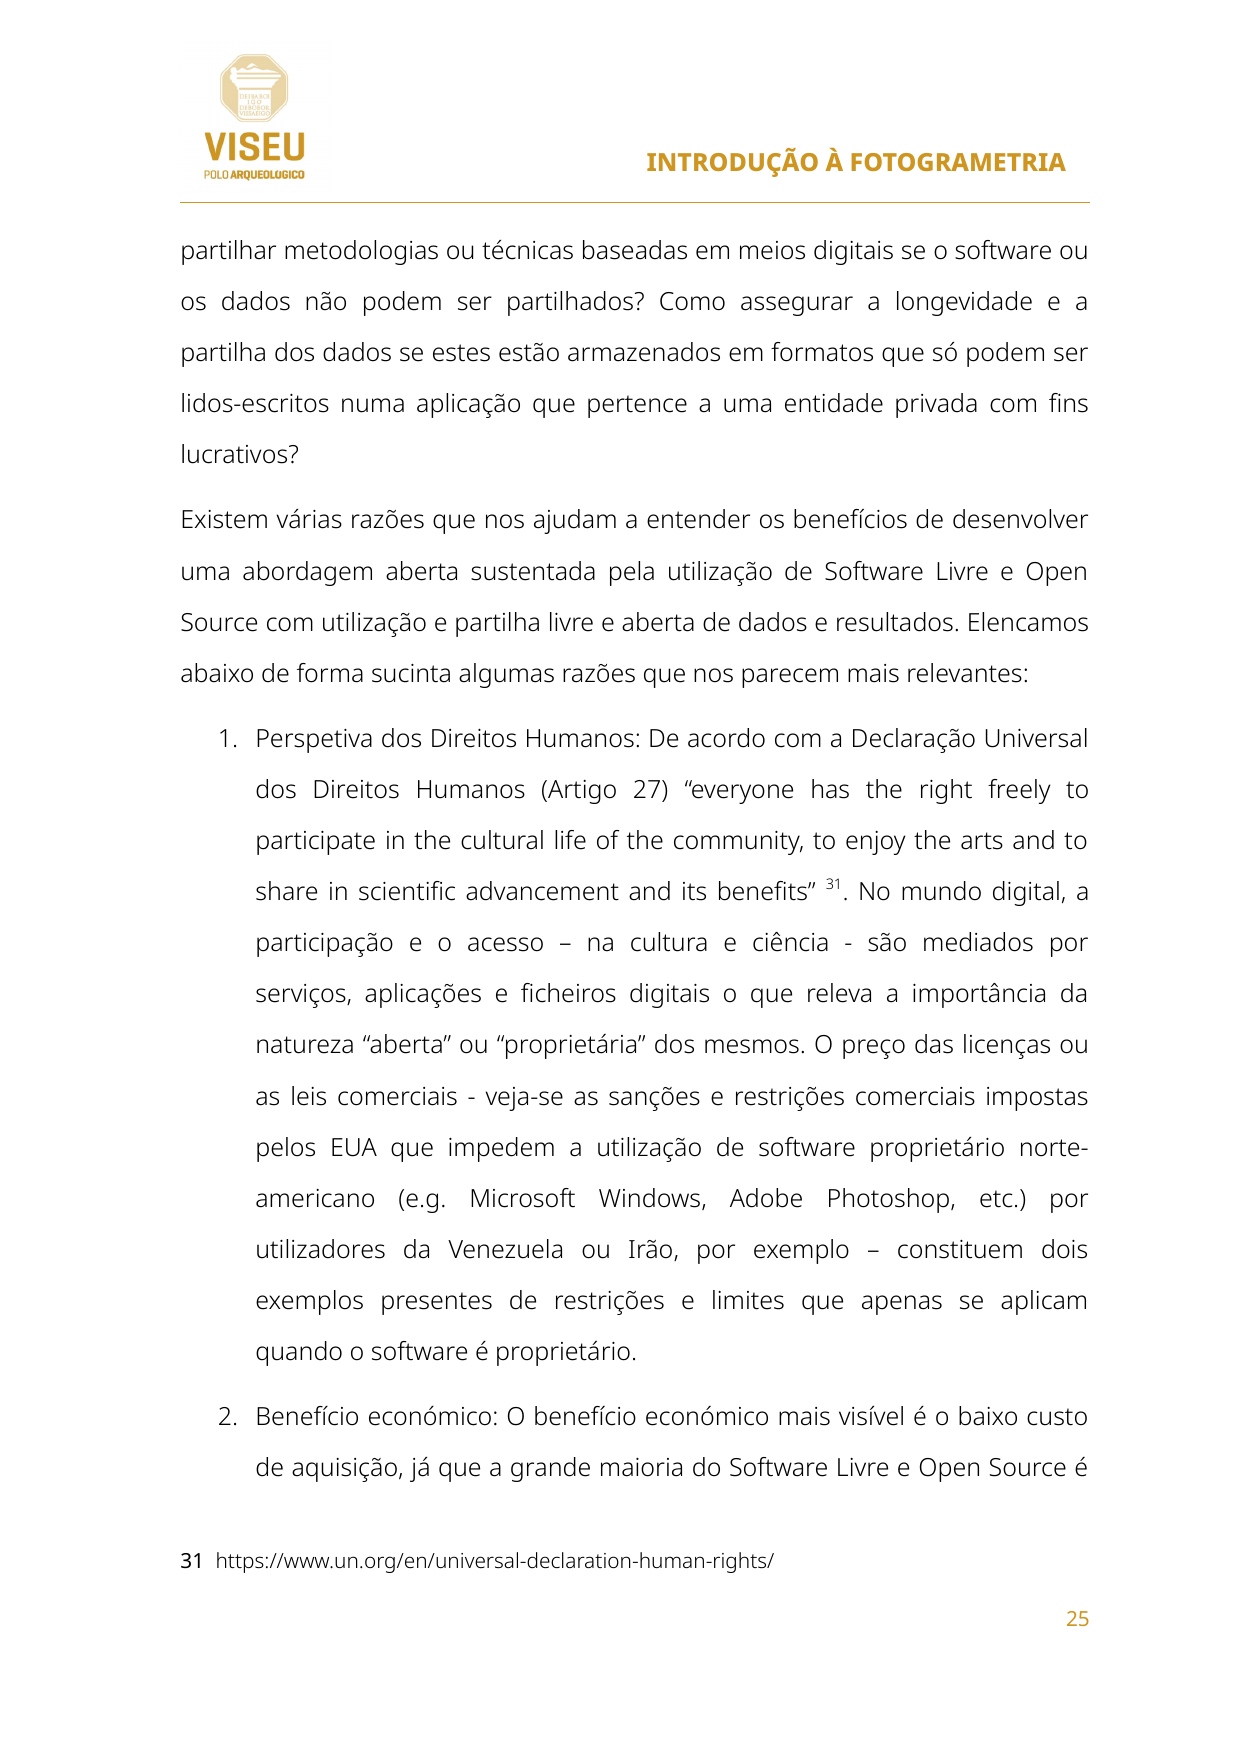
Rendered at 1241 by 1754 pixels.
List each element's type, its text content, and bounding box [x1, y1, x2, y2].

list Perspetiva dos Direitos Humanos: De acordo com a Declaração Universal dos Direitos Humanos (Artigo 27) “everyone has the right freely to participate in the cultural life of the community, to enjoy the arts and to share in scientific advancement and its benefits” . No mundo digital, a participação e o acesso – na cultura e ciência - são mediados por serviços, aplicações e ficheiros digitais o que releva a importância da natureza “aberta” ou “proprietária” dos mesmos. O preço das licenças ou as leis comerciais - veja-se as sanções e restrições comerciais impostas pelos EUA que impedem a utilização de software proprietário norte-americano (e.g. Microsoft Windows, Adobe Photoshop, etc.) por utilizadores da Venezuela ou Irão, por exemplo – constituem dois exemplos presentes de restrições e limites que apenas se aplicam quando o software é proprietário. [218, 721, 1090, 1367]
list Benefício económico: O benefício económico mais visível é o baixo custo de aquisição, já que a grande maioria do Software Livre e Open Source é [218, 1399, 1090, 1484]
text Existem várias razões que nos ajudam a entender os benefícios de desenvolver uma abordagem aberta sustentada pela utilização de Software Livre e Open Source com utilização e partilha livre e aberta de dados e resultados. Elencamos abaixo de forma sucinta algumas razões que nos parecem mais relevantes: [180, 502, 1090, 689]
list https://www.un.org/en/universal-declaration-human-rights/ [180, 1547, 1090, 1575]
text partilhar metodologias ou técnicas baseadas em meios digitais se o software ou os dados não podem ser partilhados? Como assegurar a longevidade e a partilha dos dados se estes estão armazenados em formatos que só podem ser lidos-escritos numa aplicação que pertence a uma entidade privada com fins lucrativos? [180, 232, 1090, 471]
